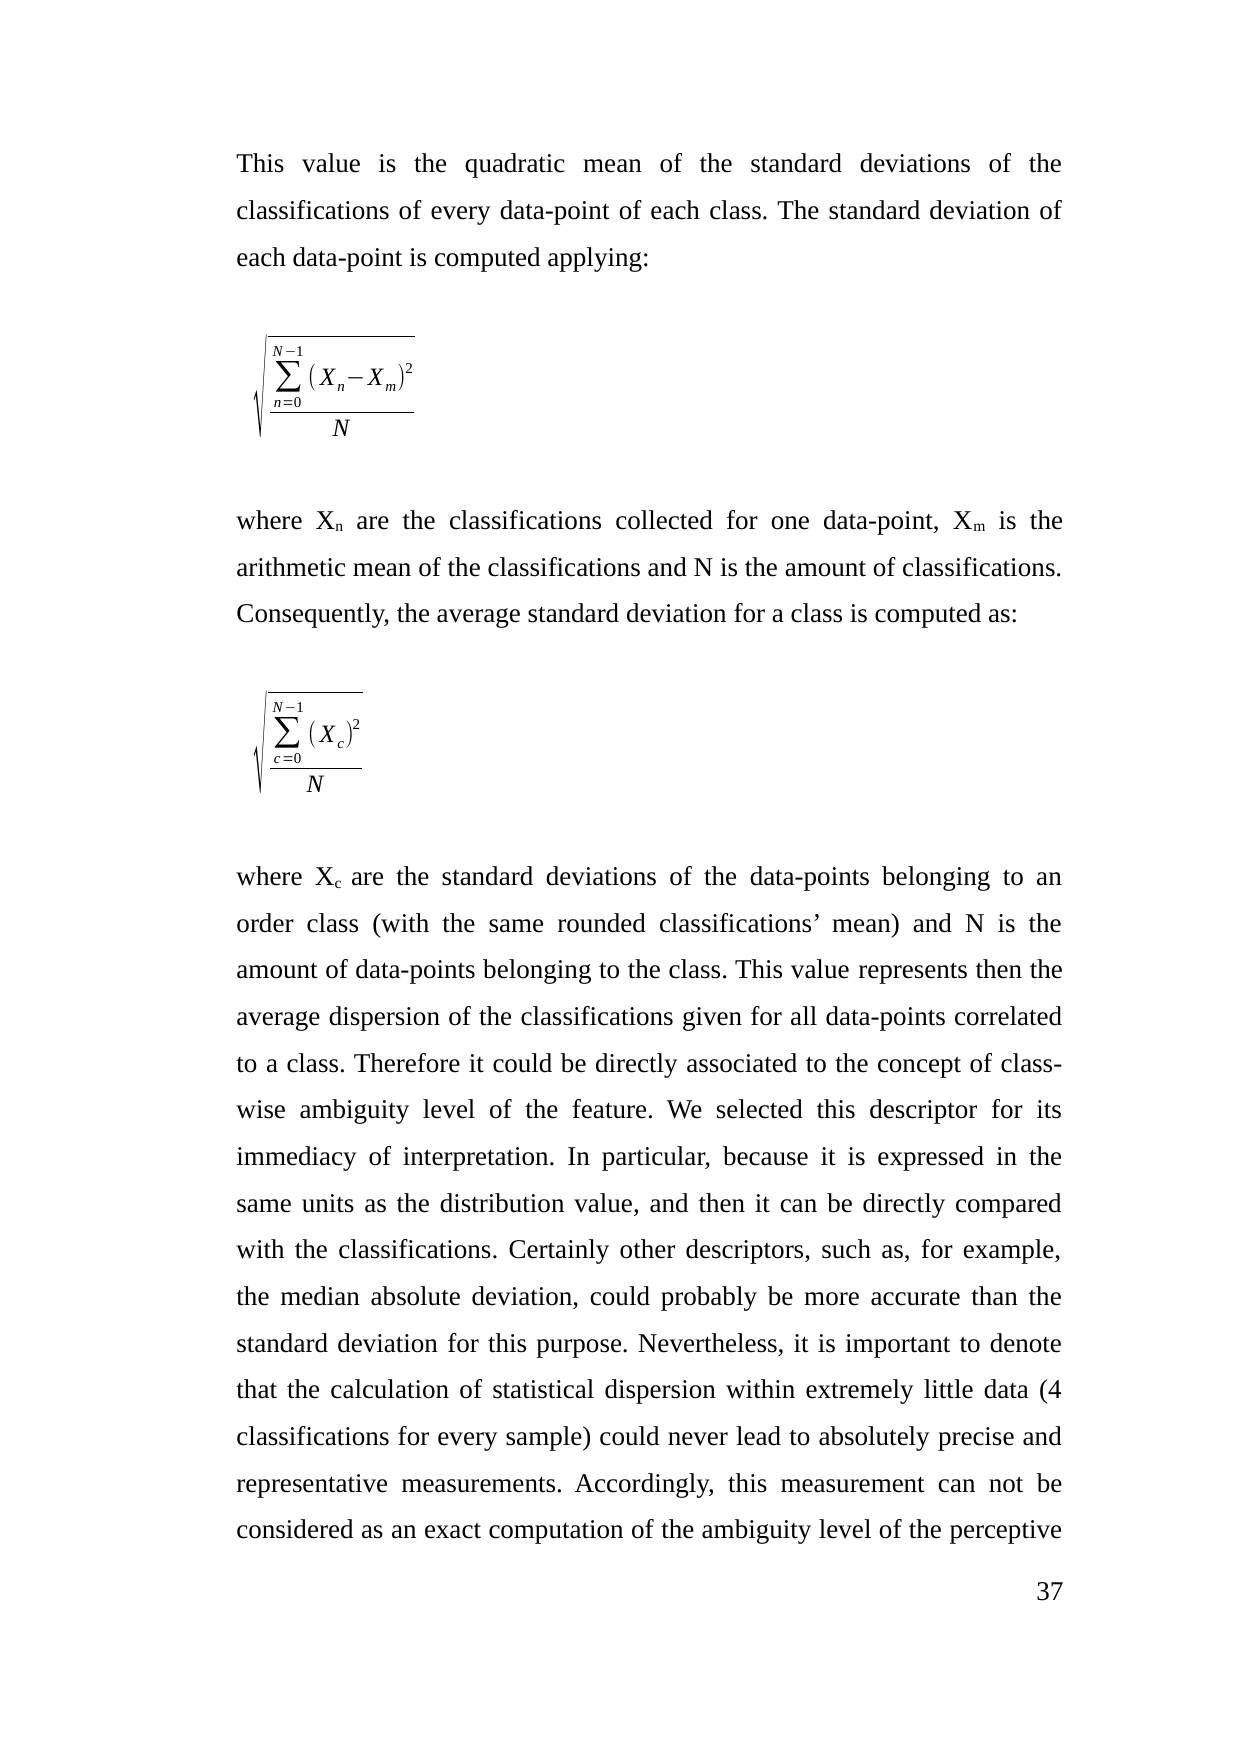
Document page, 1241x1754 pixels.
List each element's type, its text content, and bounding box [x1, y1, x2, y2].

text This value is the quadratic mean of the standard deviations of the classifications of every data-point of each class. The standard deviation of each data-point is computed applying: [236, 148, 1063, 272]
text where Xc are the standard deviations of the data-points belonging to an order class (with the same rounded classifications’ mean) and N is the amount of data-points belonging to the class. This value represents then the average dispersion of the classifications given for all data-points correlated to a class. Therefore it could be directly associated to the concept of class-wise ambiguity level of the feature. We selected this descriptor for its immediacy of interpretation. In particular, because it is expressed in the same units as the distribution value, and then it can be directly compared with the classifications. Certainly other descriptors, such as, for example, the median absolute deviation, could probably be more accurate than the standard deviation for this purpose. Nevertheless, it is important to denote that the calculation of statistical dispersion within extremely little data (4 classifications for every sample) could never lead to absolutely precise and representative measurements. Accordingly, this measurement can not be considered as an exact computation of the ambiguity level of the perceptive [236, 860, 1063, 1545]
text where Xn are the classifications collected for one data-point, Xm is the arithmetic mean of the classifications and N is the amount of classifications. Consequently, the average standard deviation for a class is computed as: [236, 504, 1063, 628]
